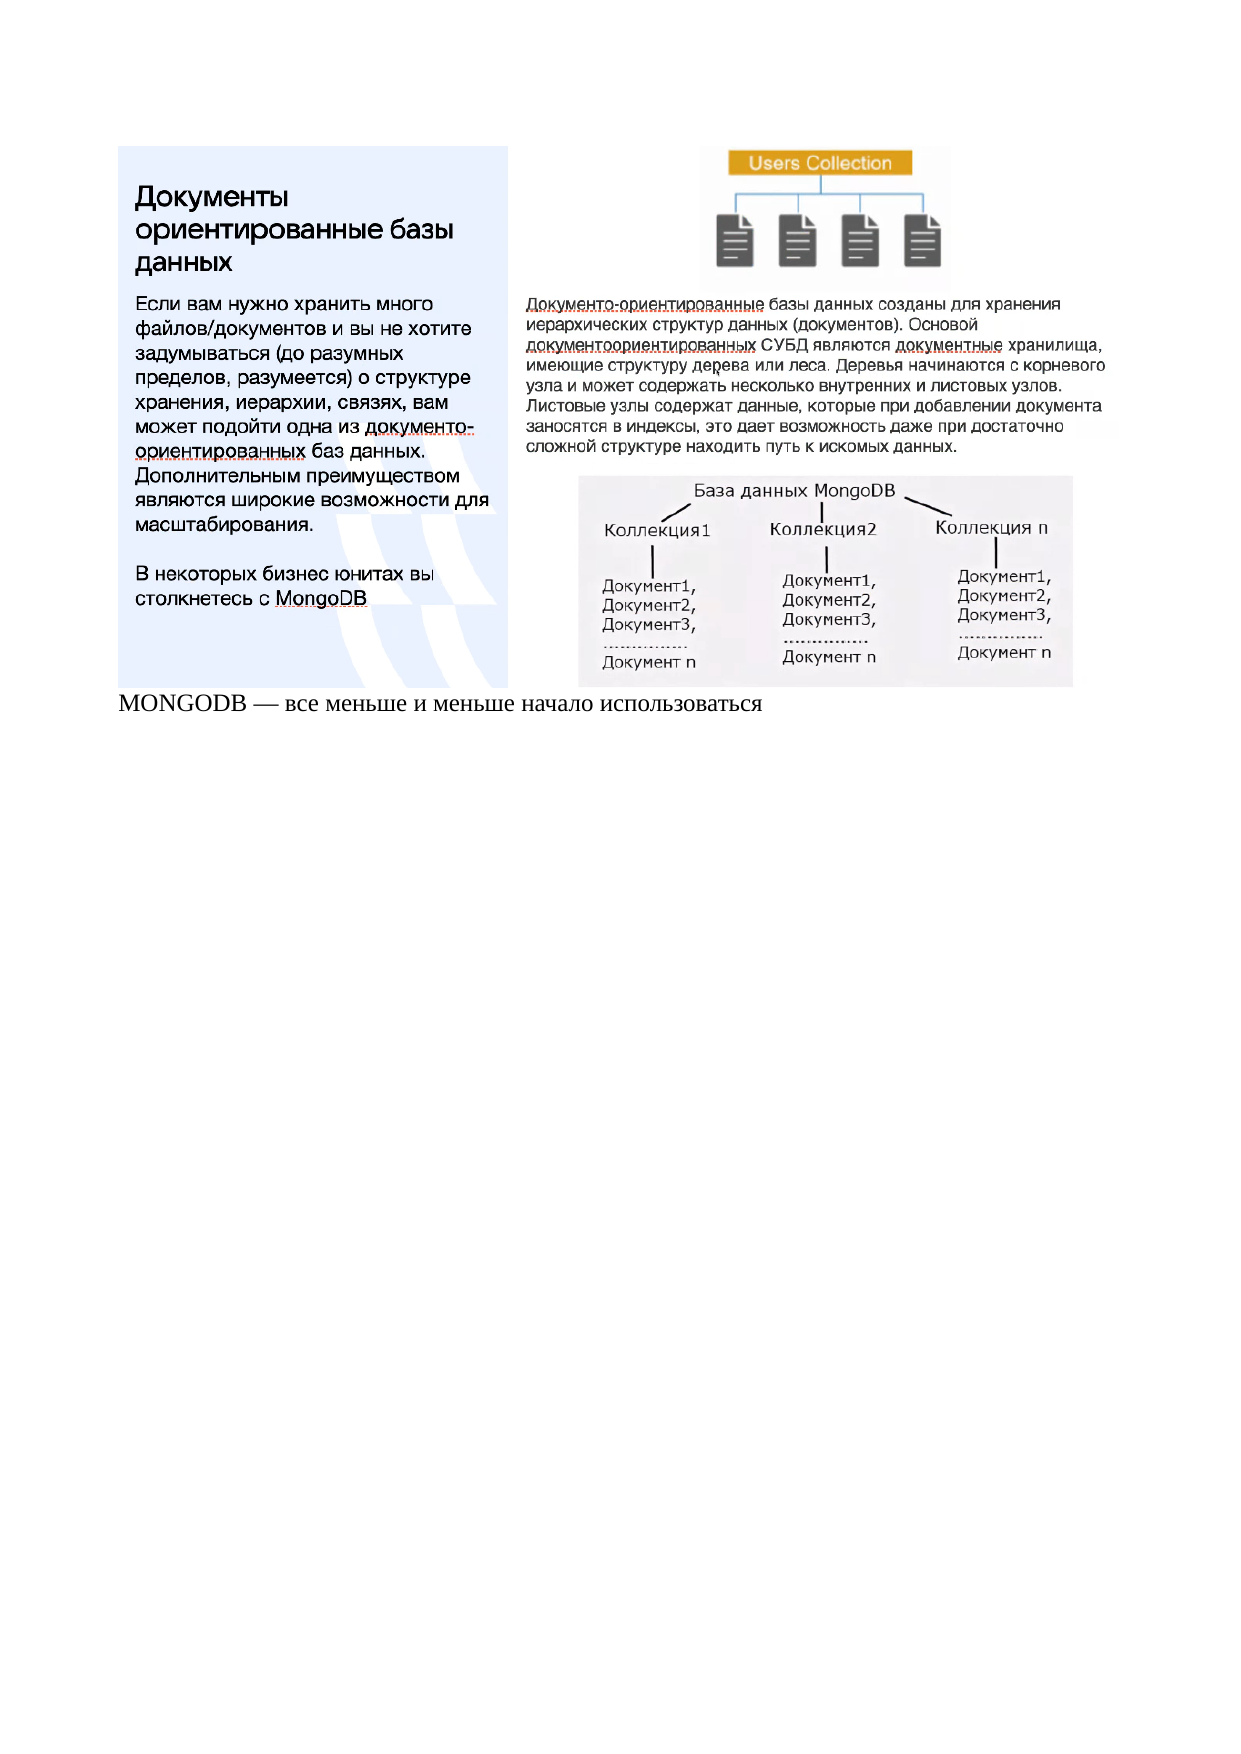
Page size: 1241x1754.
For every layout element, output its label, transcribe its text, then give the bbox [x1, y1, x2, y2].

picture [118, 146, 1123, 688]
text MONGODB — все меньше и меньше начало использоваться [118, 688, 1122, 717]
